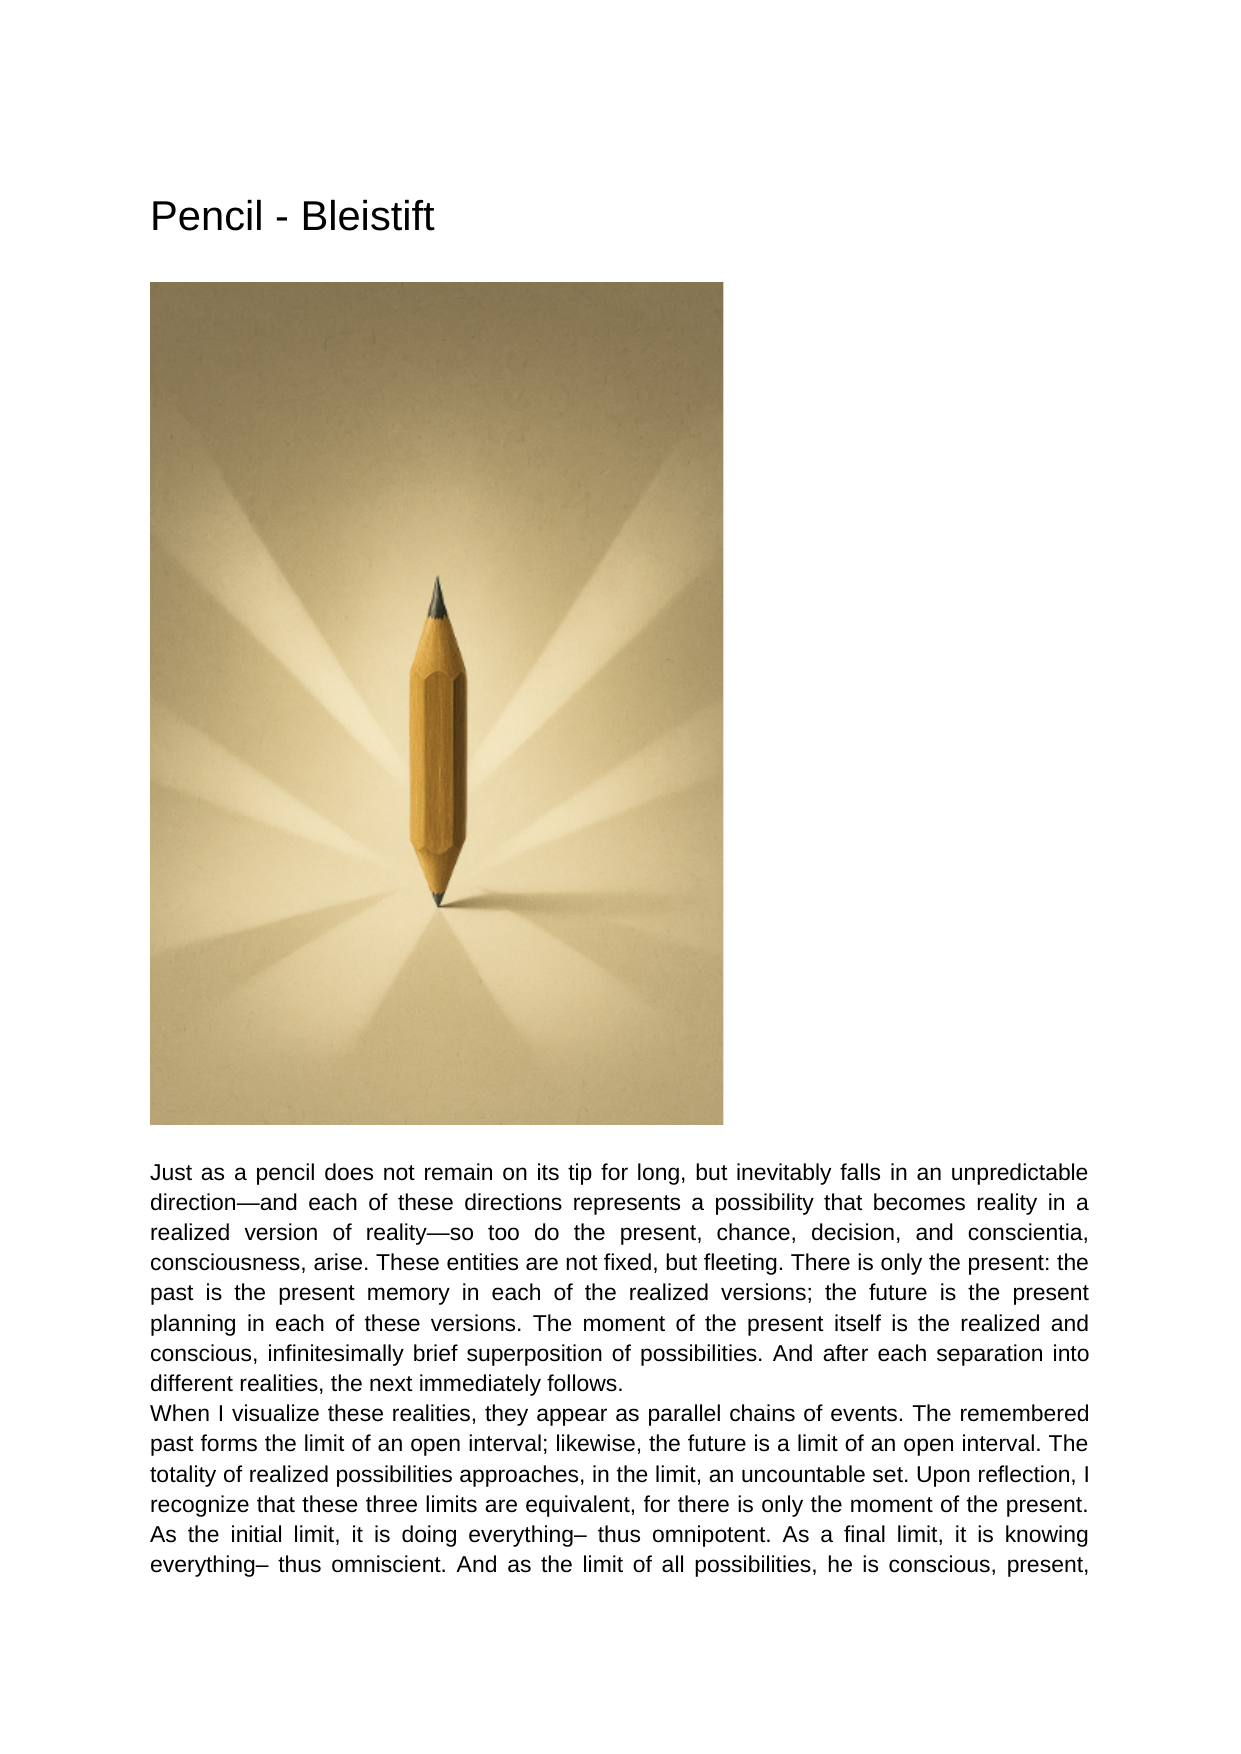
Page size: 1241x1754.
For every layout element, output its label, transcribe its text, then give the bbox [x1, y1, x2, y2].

text When I visualize these realities, they appear as parallel chains of events. The remembered past forms the limit of an open interval; likewise, the future is a limit of an open interval. The totality of realized possibilities approaches, in the limit, an uncountable set. Upon reflection, I recognize that these three limits are equivalent, for there is only the moment of the present. As the initial limit, it is doing everything– thus omnipotent. As a final limit, it is knowing everything– thus omniscient. And as the limit of all possibilities, he is conscious, present, [150, 1400, 1090, 1578]
picture [150, 282, 724, 1125]
subtitle Pencil - Bleistift [150, 192, 1090, 239]
text Just as a pencil does not remain on its tip for long, but inevitably falls in an unpredictable direction—and each of these directions represents a possibility that becomes reality in a realized version of reality—so too do the present, chance, decision, and conscientia, consciousness, arise. These entities are not fixed, but fleeting. There is only the present: the past is the present memory in each of the realized versions; the future is the present planning in each of these versions. The moment of the present itself is the realized and conscious, infinitesimally brief superposition of possibilities. And after each separation into different realities, the next immediately follows. [150, 1158, 1090, 1396]
